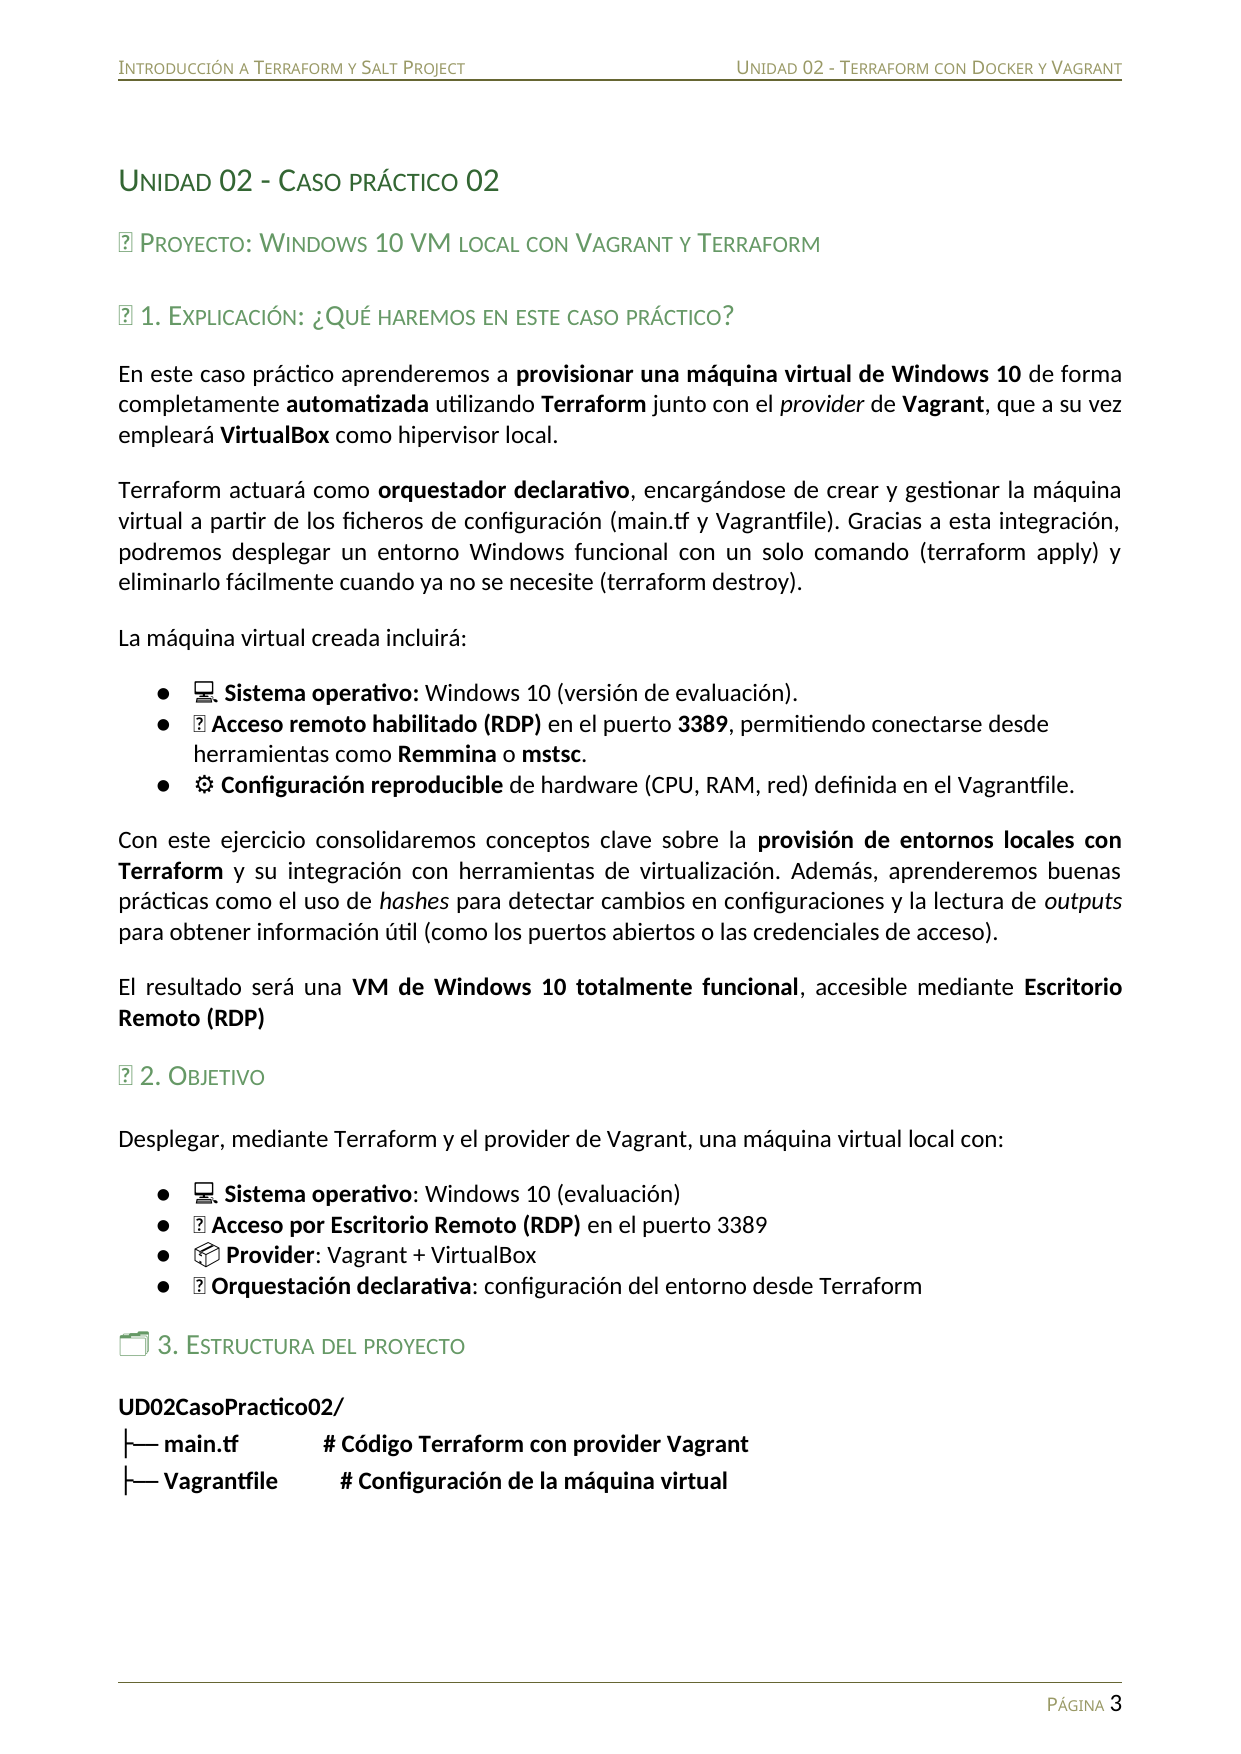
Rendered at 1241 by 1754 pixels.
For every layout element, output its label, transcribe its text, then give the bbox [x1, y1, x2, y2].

text Desplegar, mediante Terraform y el provider de Vagrant, una máquina virtual local con: [118, 1123, 1122, 1154]
list 🔌 Acceso remoto habilitado (RDP) en el puerto 3389, permitiendo conectarse desde herramientas como Remmina o mstsc. [156, 708, 1122, 769]
list 🔧 Orquestación declarativa: configuración del entorno desde Terraform [156, 1270, 1122, 1301]
text Unidad 02 - Caso práctico 02 [118, 159, 1122, 199]
subtitle 📘 1. Explicación: ¿Qué haremos en este caso práctico? [118, 297, 1122, 333]
list 🔌 Acceso por Escritorio Remoto (RDP) en el puerto 3389 [156, 1209, 1122, 1240]
text UD02CasoPractico02/ [118, 1391, 1122, 1422]
text En este caso práctico aprenderemos a provisionar una máquina virtual de Windows 10 de forma completamente automatizada utilizando Terraform junto con el provider de Vagrant, que a su vez empleará VirtualBox como hipervisor local. [118, 358, 1122, 449]
subtitle 🗂️ 3. Estructura del proyecto [118, 1326, 1122, 1361]
list ⚙️ Configuración reproducible de hardware (CPU, RAM, red) definida en el Vagrantfile. [156, 769, 1122, 799]
text ├── Vagrantfile # Configuración de la máquina virtual [118, 1465, 1122, 1496]
list 💻 Sistema operativo: Windows 10 (evaluación) [156, 1179, 1122, 1209]
text El resultado será una VM de Windows 10 totalmente funcional, accesible mediante Escritorio Remoto (RDP) [118, 971, 1122, 1032]
text Con este ejercicio consolidaremos conceptos clave sobre la provisión de entornos locales con Terraform y su integración con herramientas de virtualización. Además, aprenderemos buenas prácticas como el uso de hashes para detectar cambios en configuraciones y la lectura de outputs para obtener información útil (como los puertos abiertos o las credenciales de acceso). [118, 824, 1122, 946]
subtitle 🔥 Proyecto: Windows 10 VM local con Vagrant y Terraform [118, 224, 1122, 260]
text Terraform actuará como orquestador declarativo, encargándose de crear y gestionar la máquina virtual a partir de los ficheros de configuración (main.tf y Vagrantfile). Gracias a esta integración, podremos desplegar un entorno Windows funcional con un solo comando (terraform apply) y eliminarlo fácilmente cuando ya no se necesite (terraform destroy). [118, 474, 1122, 597]
text La máquina virtual creada incluirá: [118, 622, 1122, 652]
list 📦 Provider: Vagrant + VirtualBox [156, 1240, 1122, 1270]
text ├── main.tf # Código Terraform con provider Vagrant [118, 1428, 1122, 1459]
subtitle 🎯 2. Objetivo [118, 1057, 1122, 1093]
list 💻 Sistema operativo: Windows 10 (versión de evaluación). [156, 677, 1122, 708]
